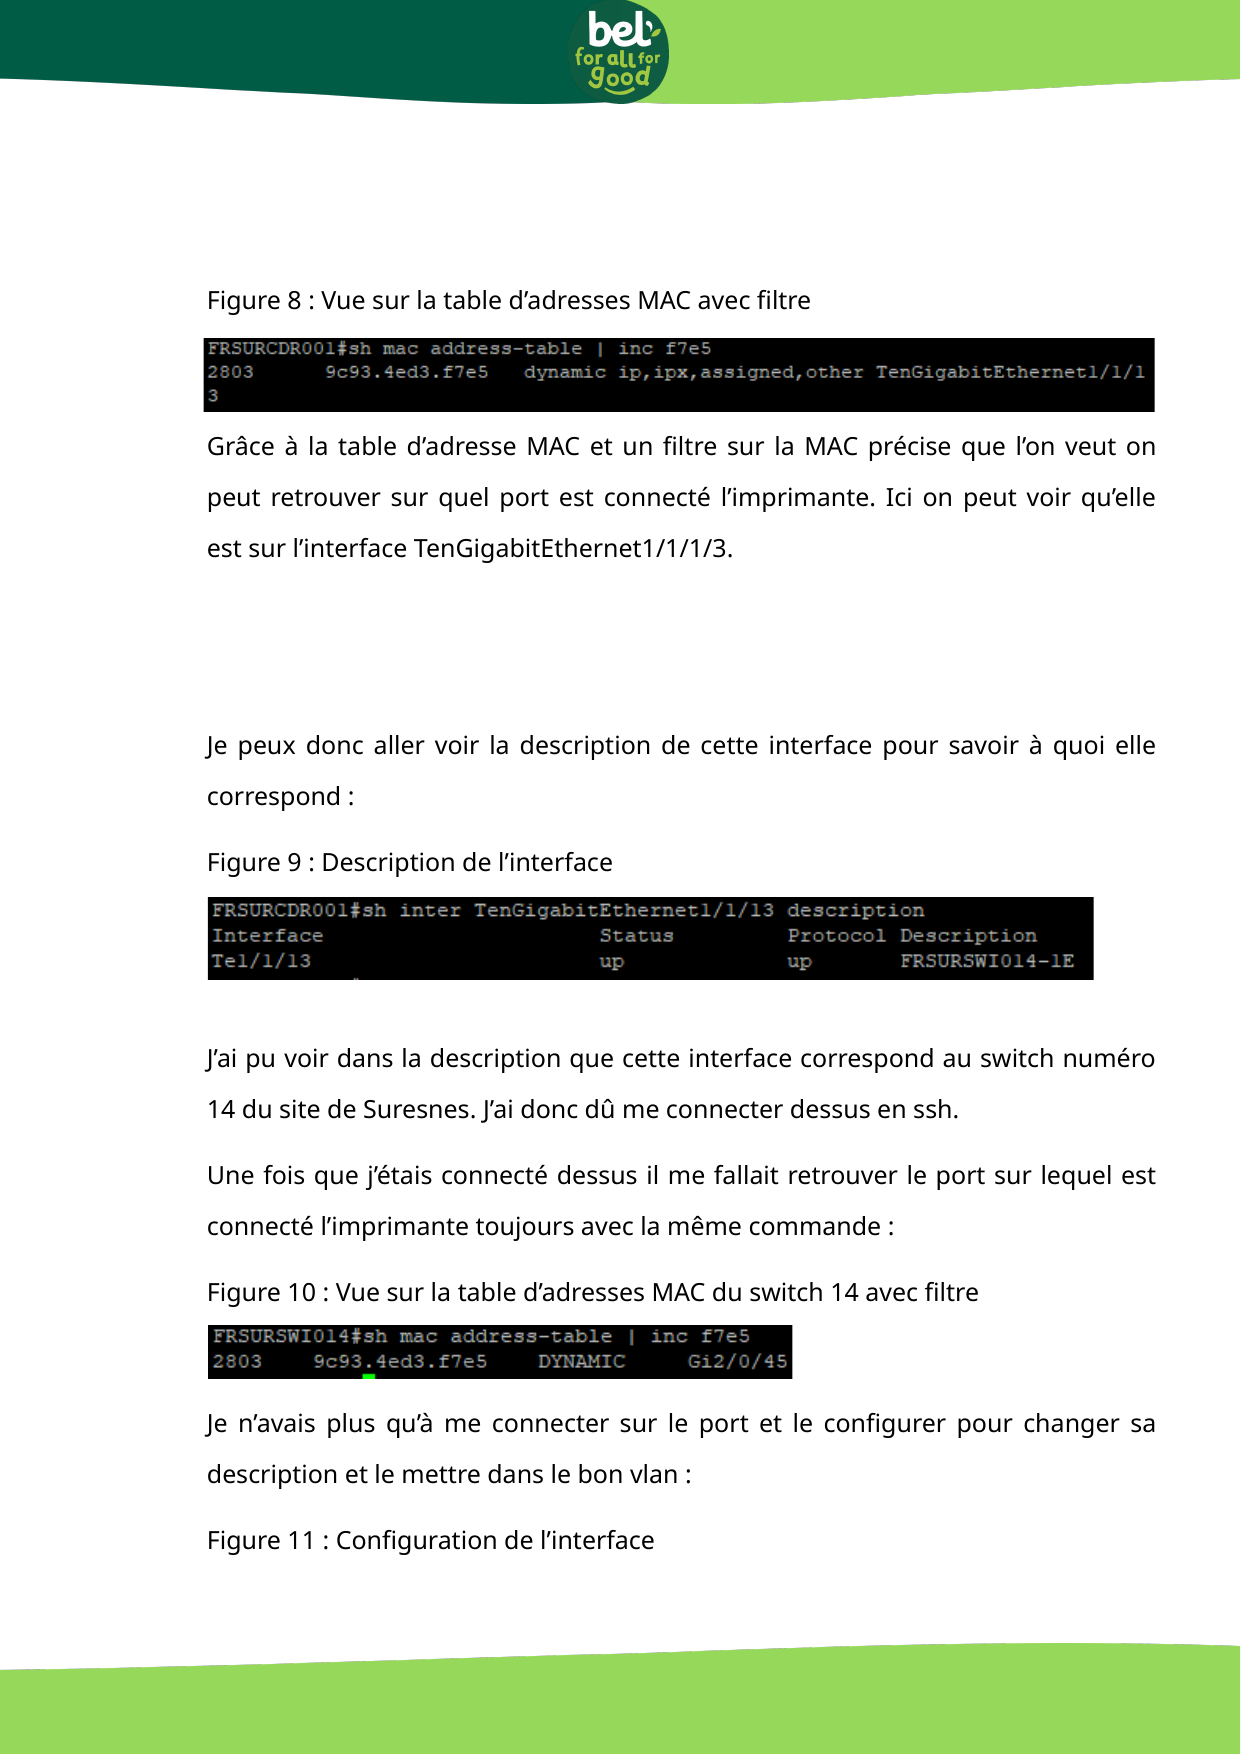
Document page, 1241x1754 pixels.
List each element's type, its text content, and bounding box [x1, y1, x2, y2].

text J’ai pu voir dans la description que cette interface correspond au switch numéro 14 du site de Suresnes. J’ai donc dû me connecter dessus en ssh. [177, 994, 1181, 1110]
text Une fois que j’étais connecté dessus il me fallait retrouver le port sur lequel est connecté l’imprimante toujours avec la même commande : [177, 1110, 1181, 1227]
picture [207, 897, 1094, 980]
text Grâce à la table d’adresse MAC et un filtre sur la MAC précise que l’on veut on peut retrouver sur quel port est connecté l’imprimante. Ici on peut voir qu’elle est sur l’interface TenGigabitEthernet1/1/1/3. [177, 301, 1181, 565]
picture [0, 0, 1240, 104]
picture [208, 1325, 793, 1379]
text Figure 10 : Vue sur la table d’adresses MAC du switch 14 avec filtre [177, 1227, 1181, 1308]
text Je peux donc aller voir la description de cette interface pour savoir à quoi elle correspond : [177, 680, 1181, 797]
picture [203, 338, 1155, 412]
text Figure 8 : Vue sur la table d’adresses MAC avec filtre [177, 235, 1181, 301]
picture [0, 1643, 1241, 1754]
text Figure 9 : Description de l’interface [177, 797, 1181, 878]
text Je n’avais plus qu’à me connecter sur le port et le configurer pour changer sa description et le mettre dans le bon vlan : [177, 1358, 1181, 1475]
text Figure 11 : Configuration de l’interface [177, 1475, 1181, 1556]
